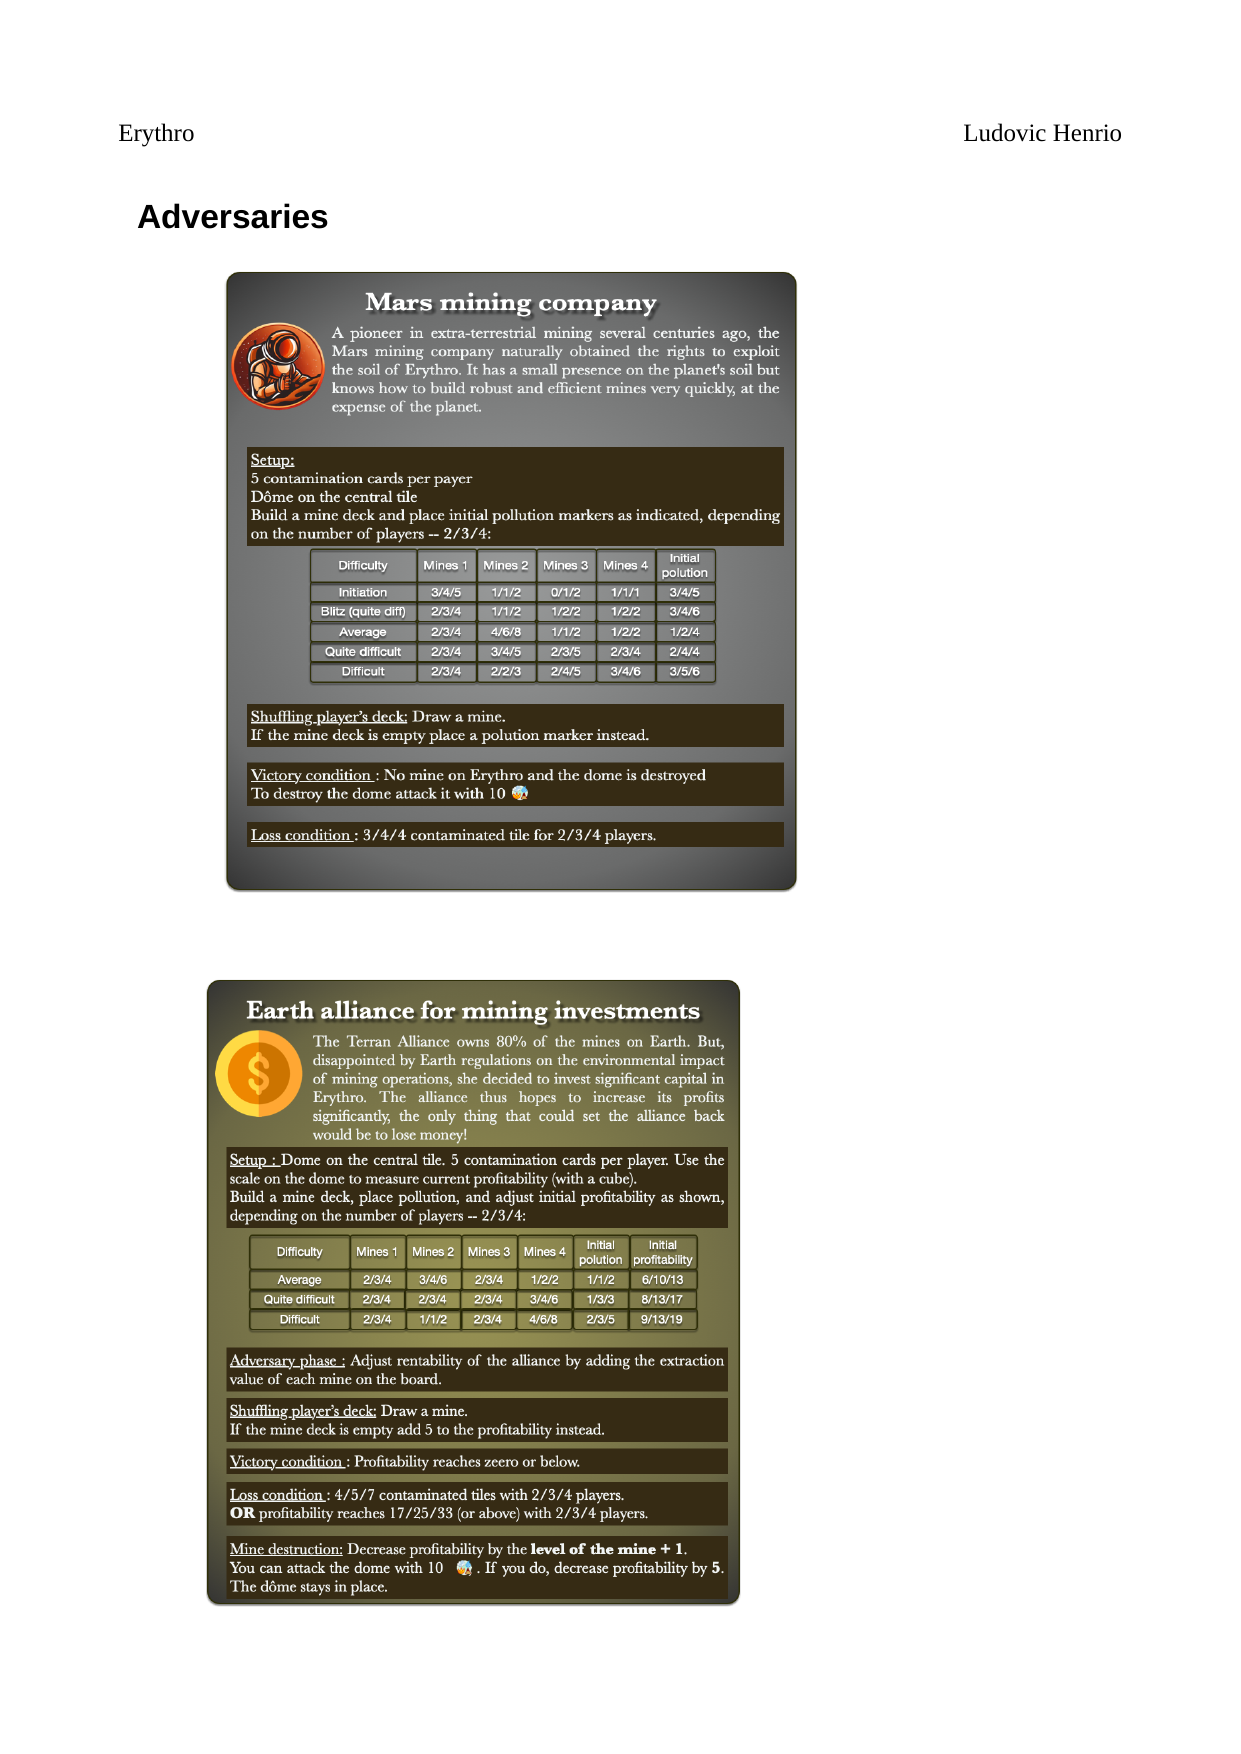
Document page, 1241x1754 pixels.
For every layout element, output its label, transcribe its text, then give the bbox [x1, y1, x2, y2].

picture [224, 271, 799, 893]
picture [205, 979, 742, 1607]
subtitle Adversaries [128, 197, 1122, 236]
